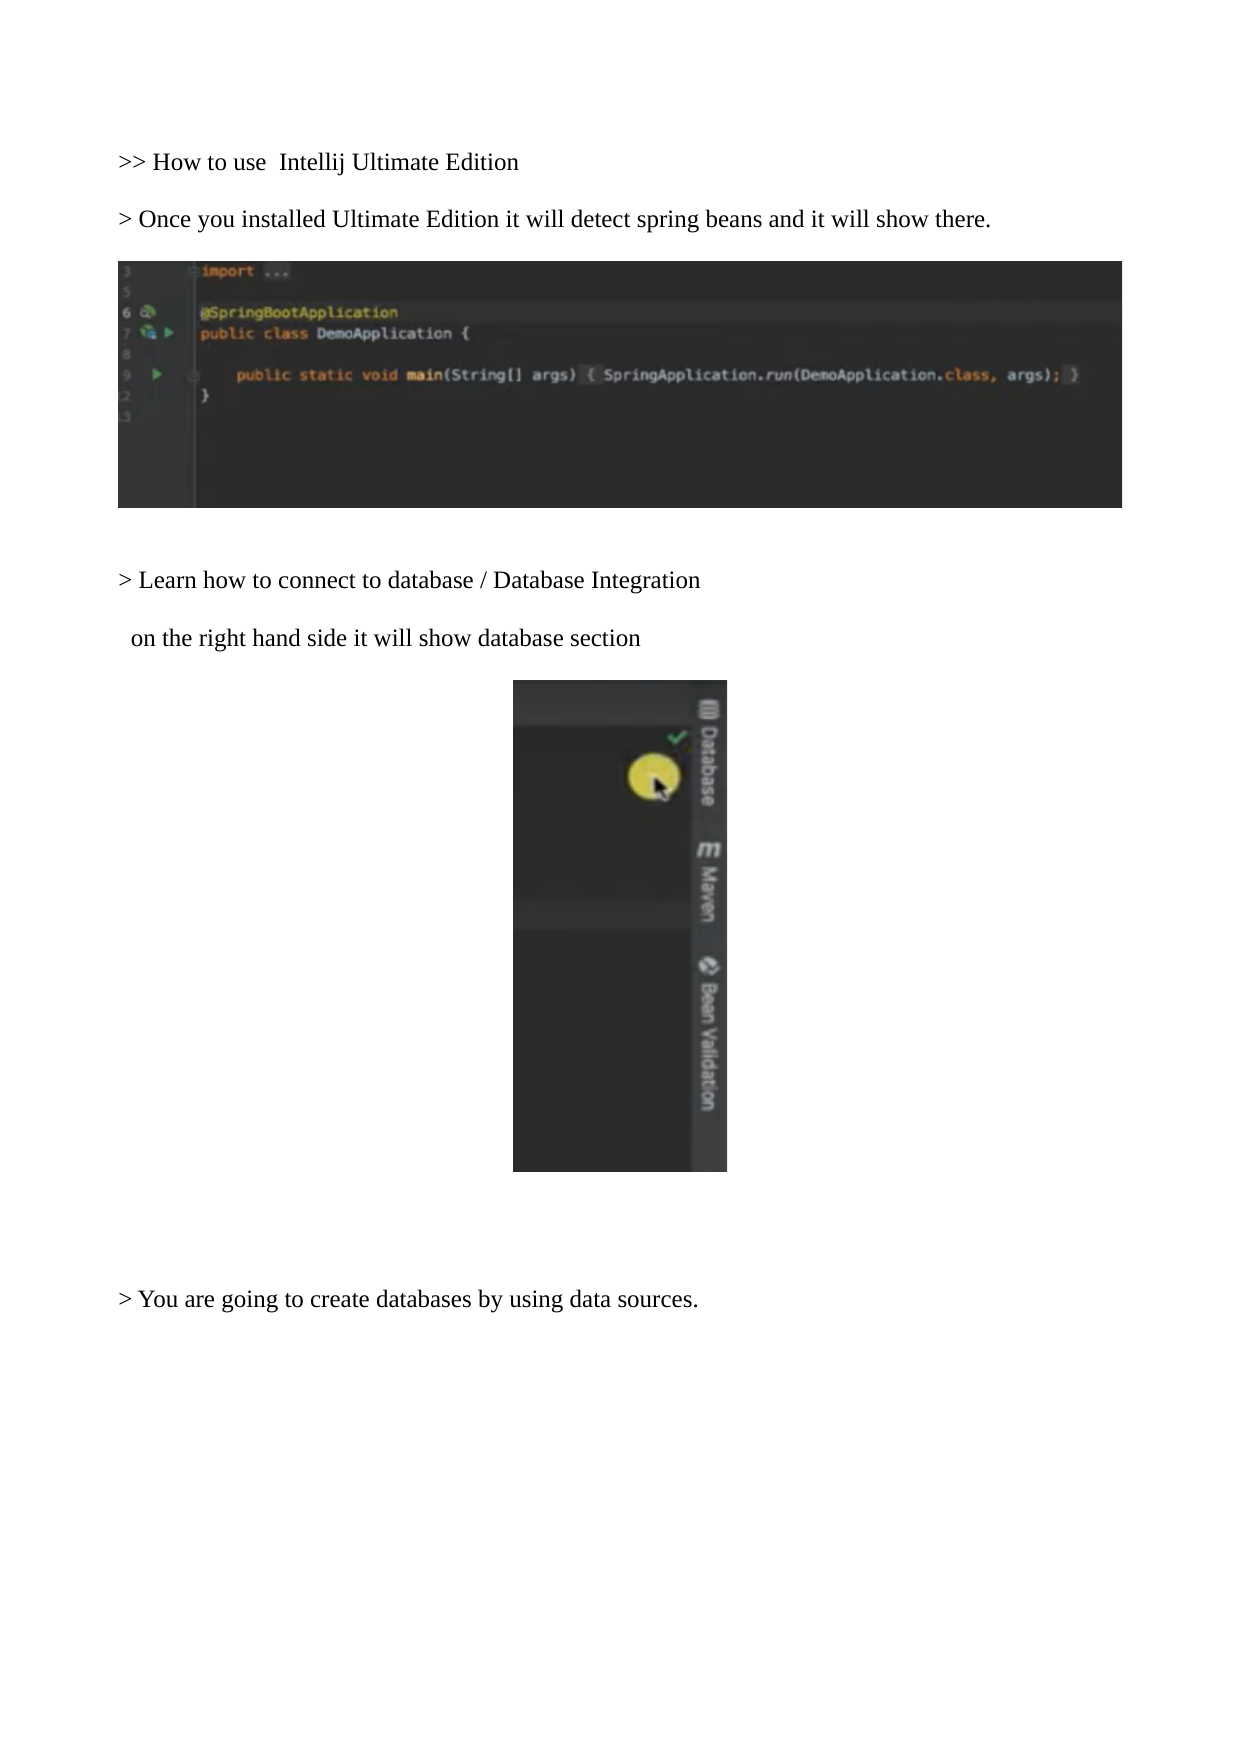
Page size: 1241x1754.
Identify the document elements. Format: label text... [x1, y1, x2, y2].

text on the right hand side it will show database section [118, 623, 1122, 652]
text > Once you installed Ultimate Edition it will detect spring beans and it will show there. [118, 204, 1122, 233]
text > Learn how to connect to database / Database Integration [118, 566, 1122, 594]
text >> How to use Intellij Ultimate Edition [118, 147, 1122, 176]
text > You are going to create databases by using data sources. [118, 1284, 1122, 1313]
picture [118, 261, 1123, 508]
picture [513, 680, 728, 1172]
